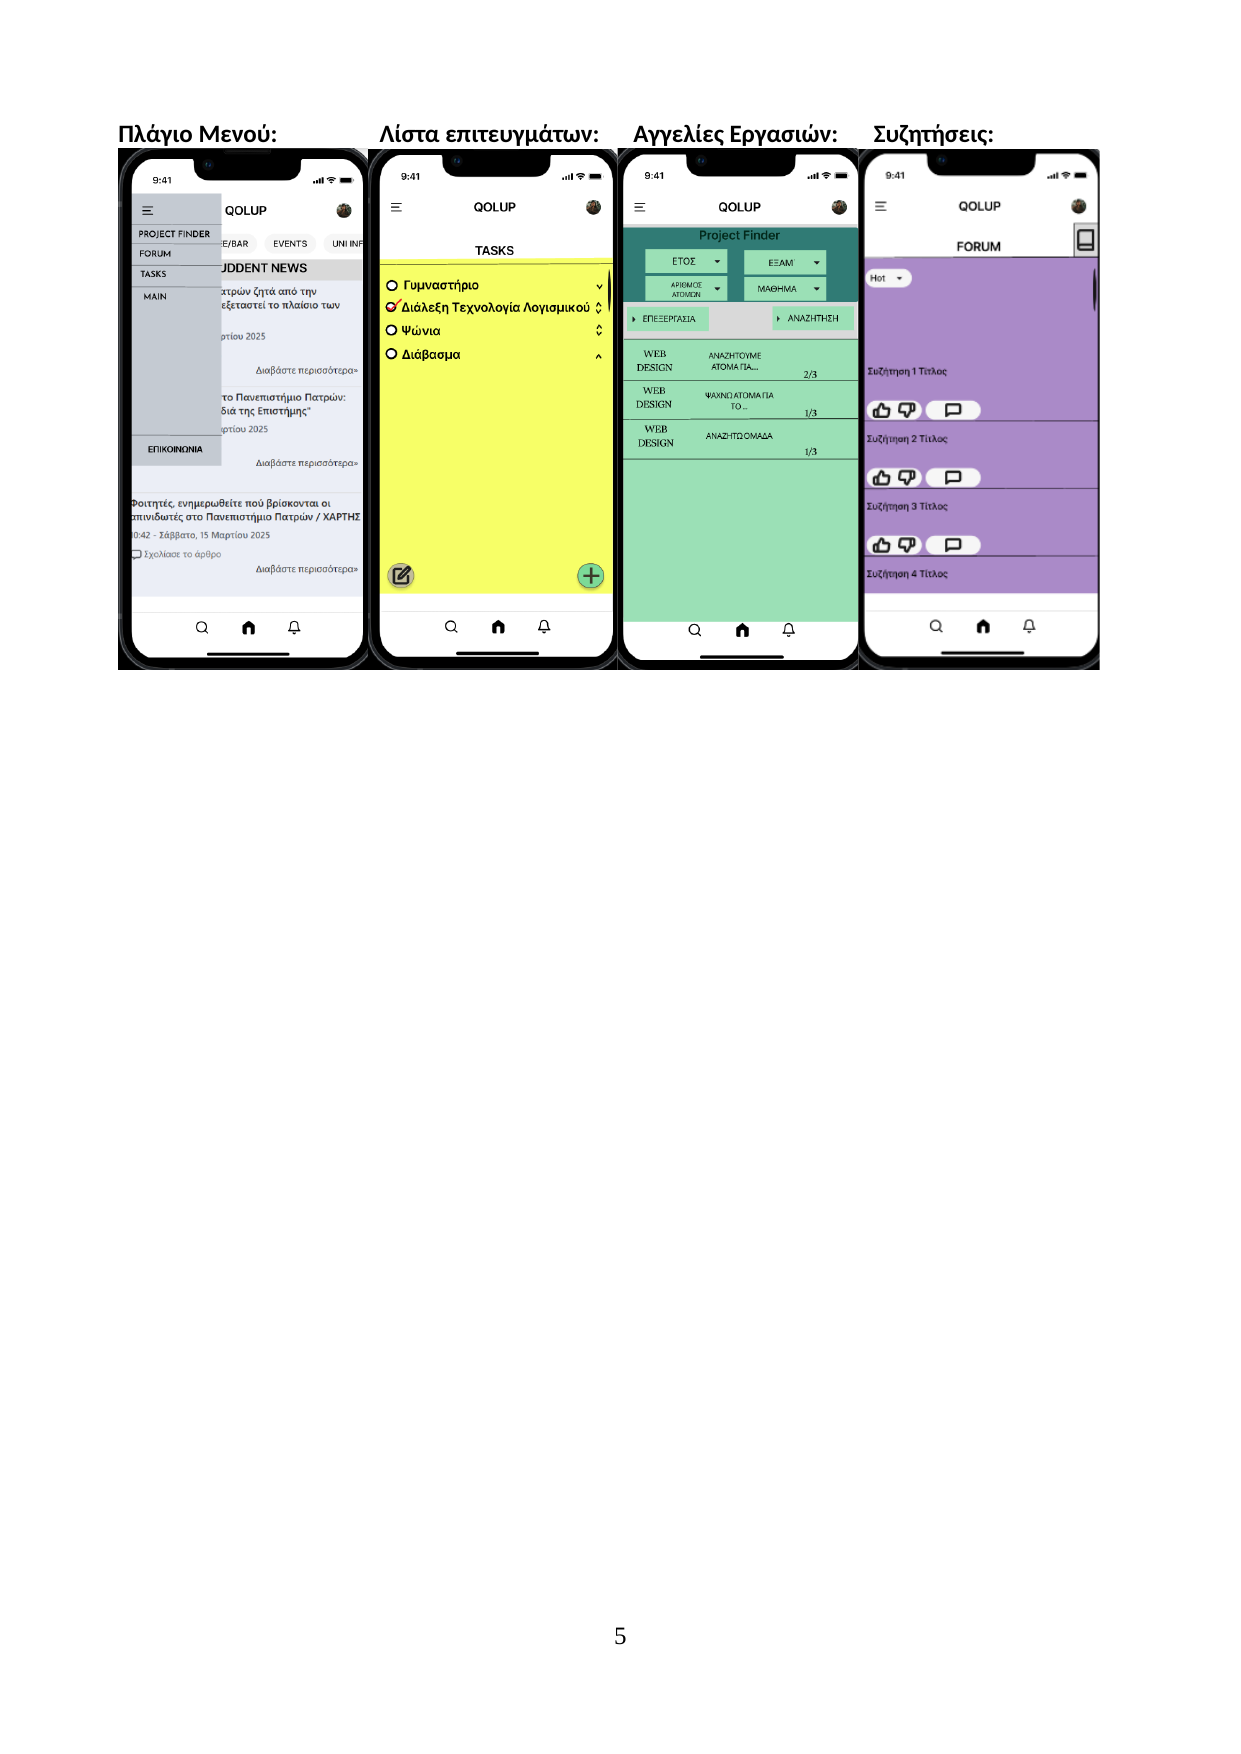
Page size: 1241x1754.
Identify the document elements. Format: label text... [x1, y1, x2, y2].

text Πλάγιο Μενού: Λίστα επιτευγμάτων: Αγγελίες Εργασιών: Συζητήσεις: [118, 118, 1122, 670]
picture [118, 148, 1100, 670]
